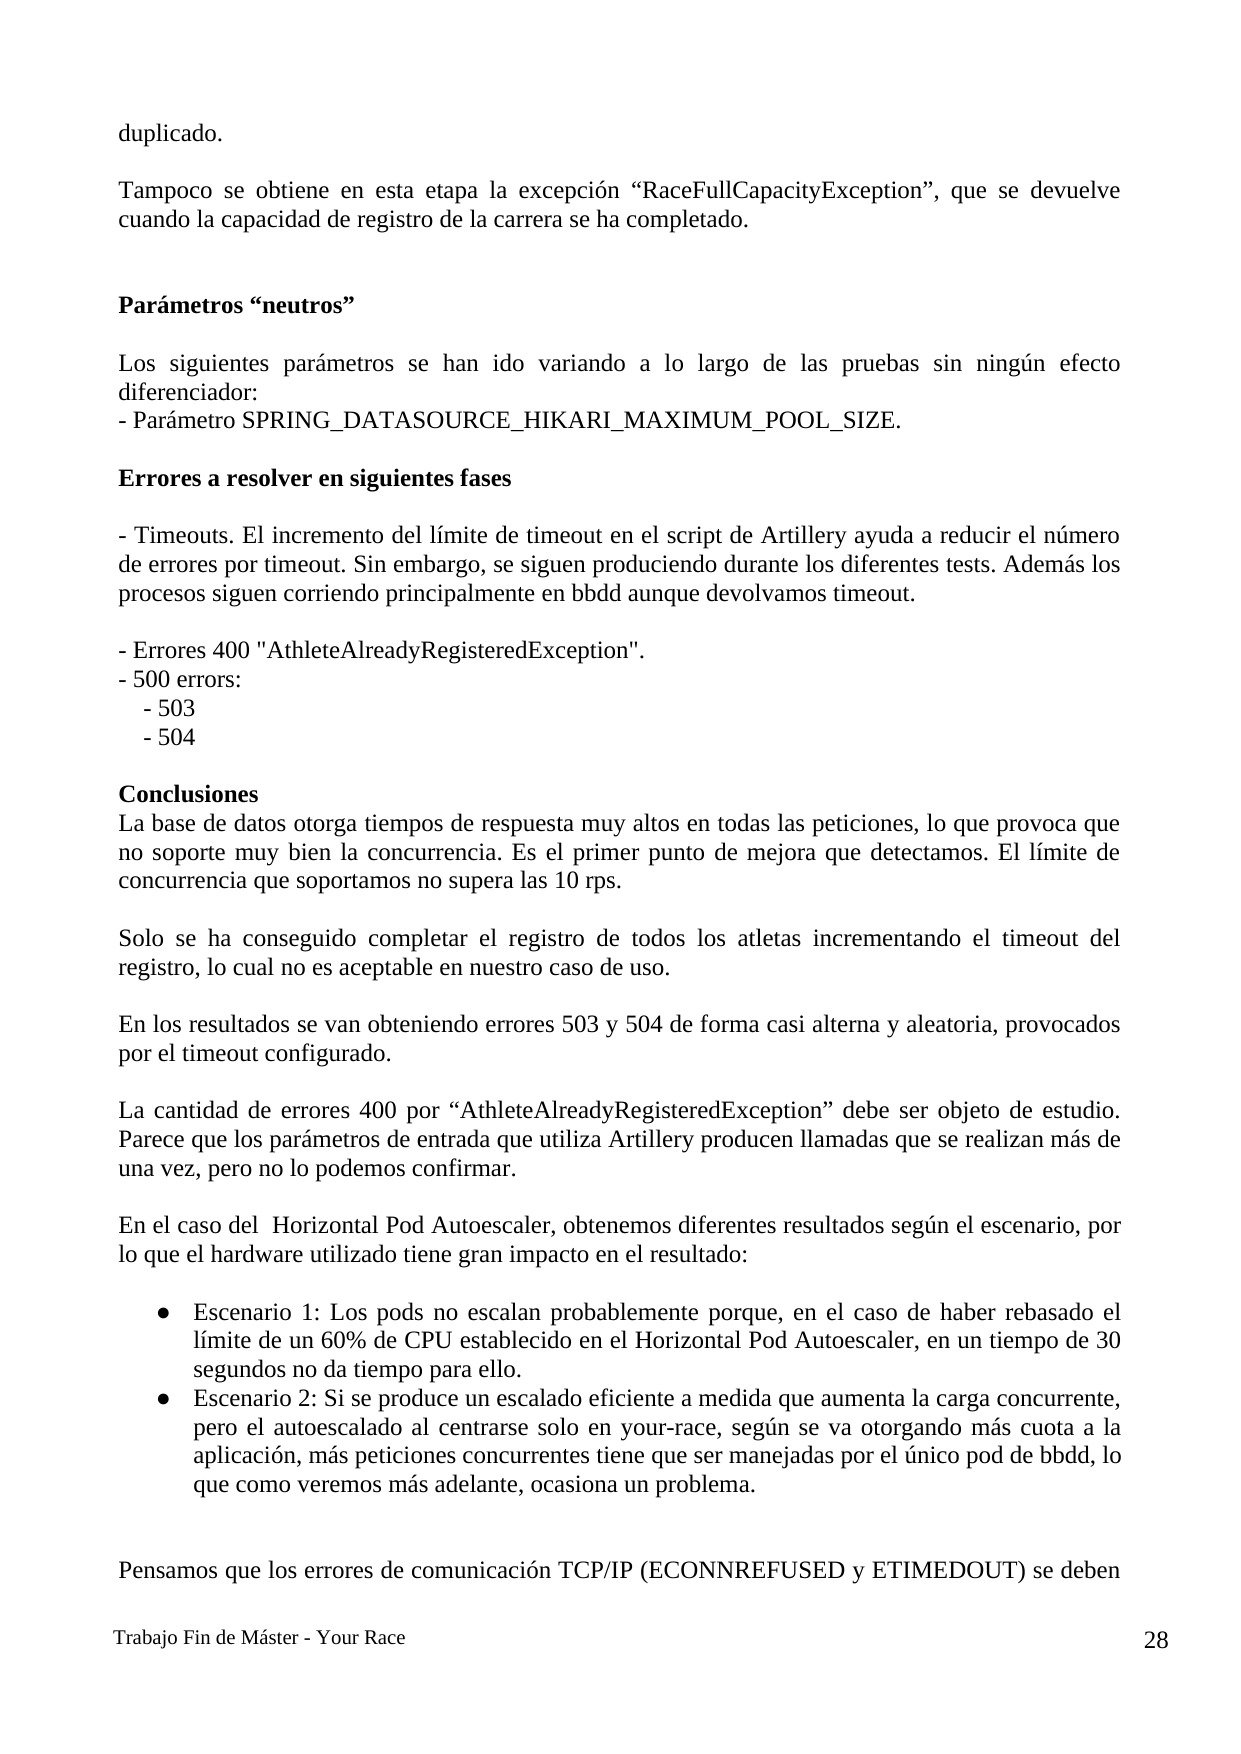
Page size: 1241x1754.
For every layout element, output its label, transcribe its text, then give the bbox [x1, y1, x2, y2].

text - 504 [118, 722, 1122, 751]
text Conclusiones [118, 779, 1122, 808]
list Escenario 2: Si se produce un escalado eficiente a medida que aumenta la carga concurrente, pero el autoescalado al centrarse solo en your-race, según se va otorgando más cuota a la aplicación, más peticiones concurrentes tiene que ser manejadas por el único pod de bbdd, lo que como veremos más adelante, ocasiona un problema. [156, 1383, 1122, 1498]
text La base de datos otorga tiempos de respuesta muy altos en todas las peticiones, lo que provoca que no soporte muy bien la concurrencia. Es el primer punto de mejora que detectamos. El límite de concurrencia que soportamos no supera las 10 rps. [118, 808, 1122, 894]
text - 503 [118, 693, 1122, 722]
text - Parámetro SPRING_DATASOURCE_HIKARI_MAXIMUM_POOL_SIZE. [118, 406, 1122, 434]
text Parámetros “neutros” [118, 291, 1122, 319]
text duplicado. [118, 118, 1122, 147]
text - 500 errors: [118, 664, 1122, 693]
text La cantidad de errores 400 por “AthleteAlreadyRegisteredException” debe ser objeto de estudio. Parece que los parámetros de entrada que utiliza Artillery producen llamadas que se realizan más de una vez, pero no lo podemos confirmar. [118, 1096, 1122, 1182]
list Escenario 1: Los pods no escalan probablemente porque, en el caso de haber rebasado el límite de un 60% de CPU establecido en el Horizontal Pod Autoescaler, en un tiempo de 30 segundos no da tiempo para ello. [156, 1297, 1122, 1383]
text En el caso del Horizontal Pod Autoescaler, obtenemos diferentes resultados según el escenario, por lo que el hardware utilizado tiene gran impacto en el resultado: [118, 1211, 1122, 1268]
text - Timeouts. El incremento del límite de timeout en el script de Artillery ayuda a reducir el número de errores por timeout. Sin embargo, se siguen produciendo durante los diferentes tests. Además los procesos siguen corriendo principalmente en bbdd aunque devolvamos timeout. [118, 521, 1122, 607]
text - Errores 400 "AthleteAlreadyRegisteredException". [118, 636, 1122, 664]
text Pensamos que los errores de comunicación TCP/IP (ECONNREFUSED y ETIMEDOUT) se deben [118, 1556, 1122, 1584]
text Tampoco se obtiene en esta etapa la excepción “RaceFullCapacityException”, que se devuelve cuando la capacidad de registro de la carrera se ha completado. [118, 176, 1122, 233]
text Errores a resolver en siguientes fases [118, 463, 1122, 492]
text En los resultados se van obteniendo errores 503 y 504 de forma casi alterna y aleatoria, provocados por el timeout configurado. [118, 1009, 1122, 1067]
text Los siguientes parámetros se han ido variando a lo largo de las pruebas sin ningún efecto diferenciador: [118, 348, 1122, 406]
text Solo se ha conseguido completar el registro de todos los atletas incrementando el timeout del registro, lo cual no es aceptable en nuestro caso de uso. [118, 923, 1122, 981]
